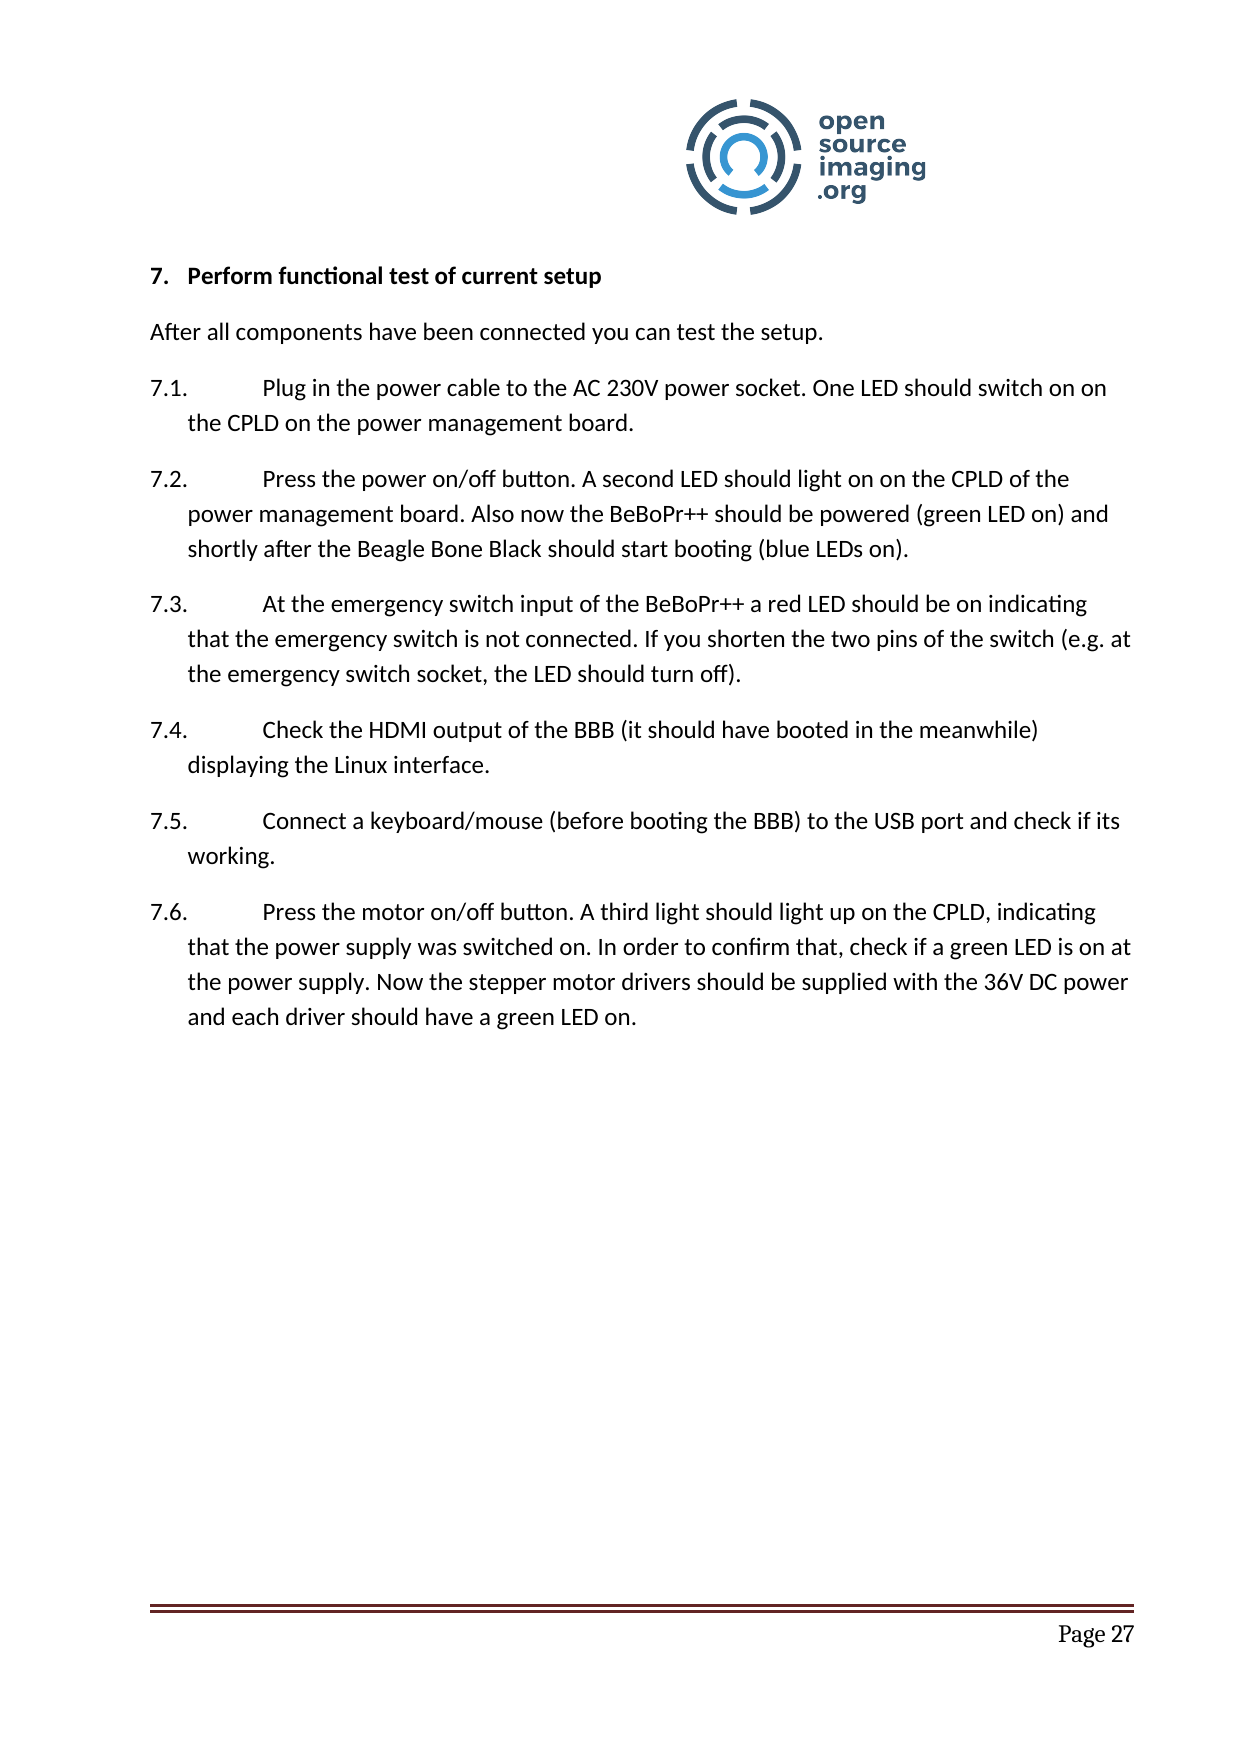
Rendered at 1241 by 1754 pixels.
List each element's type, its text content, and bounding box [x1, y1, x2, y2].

list Press the motor on/off button. A third light should light up on the CPLD, indicating that the power supply was switched on. In order to confirm that, check if a green LED is on at the power supply. Now the stepper motor drivers should be supplied with the 36V DC power and each driver should have a green LED on. [150, 896, 1134, 1032]
list Press the power on/off button. A second LED should light on on the CPLD of the power management board. Also now the BeBoPr++ should be powered (green LED on) and shortly after the Beagle Bone Black should start booting (blue LEDs on). [150, 463, 1134, 563]
list Check the HDMI output of the BBB (it should have booted in the meanwhile) displaying the Linux interface. [150, 714, 1134, 780]
list Plug in the power cable to the AC 230V power socket. One LED should switch on on the CPLD on the power management board. [150, 372, 1134, 437]
text After all components have been connected you can test the setup. [150, 316, 1134, 347]
list Perform functional test of current setup [150, 260, 1134, 291]
list At the emergency switch input of the BeBoPr++ a red LED should be on indicating that the emergency switch is not connected. If you shorten the two pins of the switch (e.g. at the emergency switch socket, the LED should turn off). [150, 588, 1134, 689]
list Connect a keyboard/mouse (before booting the BBB) to the USB port and check if its working. [150, 805, 1134, 871]
